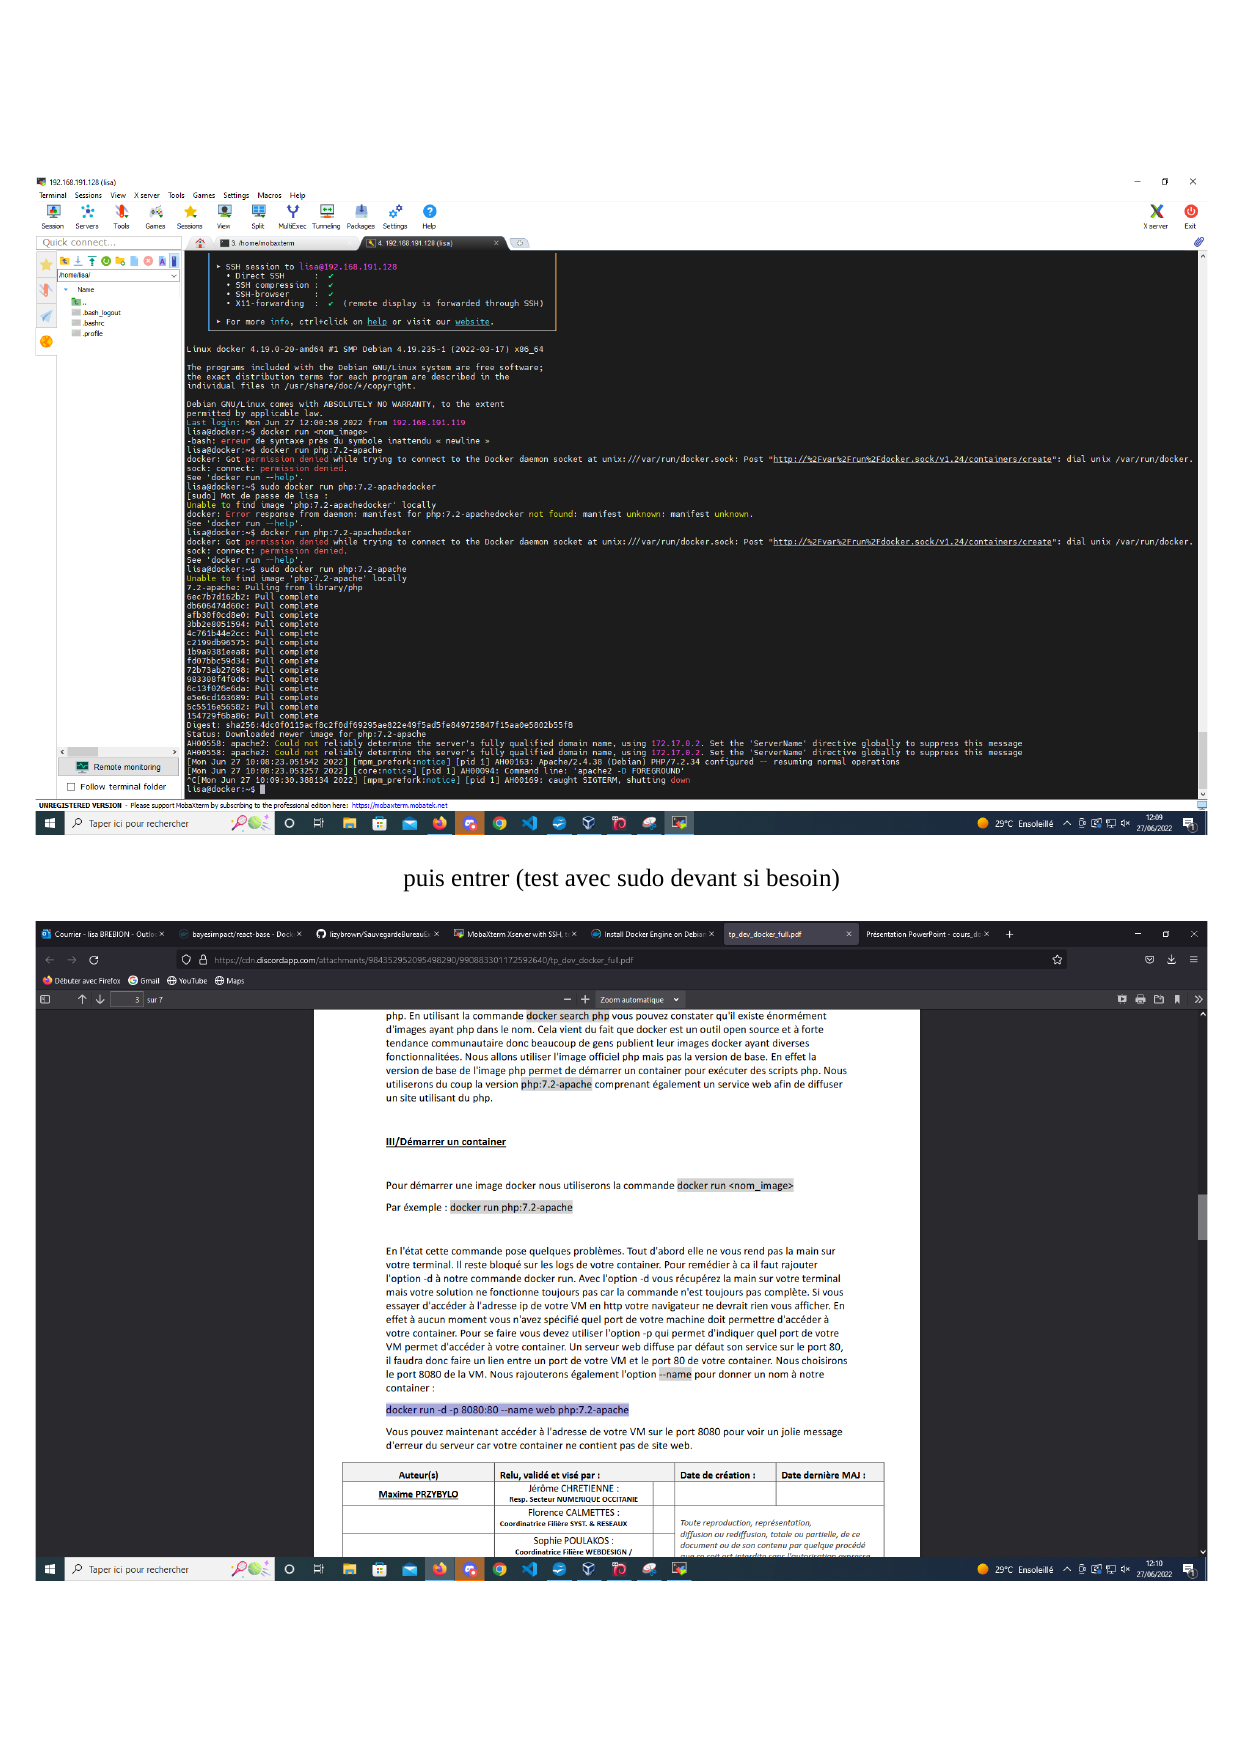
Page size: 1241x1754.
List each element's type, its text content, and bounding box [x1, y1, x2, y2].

text puis entrer (test avec sudo devant si besoin) [36, 863, 1207, 892]
picture [35, 175, 1208, 835]
picture [35, 921, 1208, 1581]
